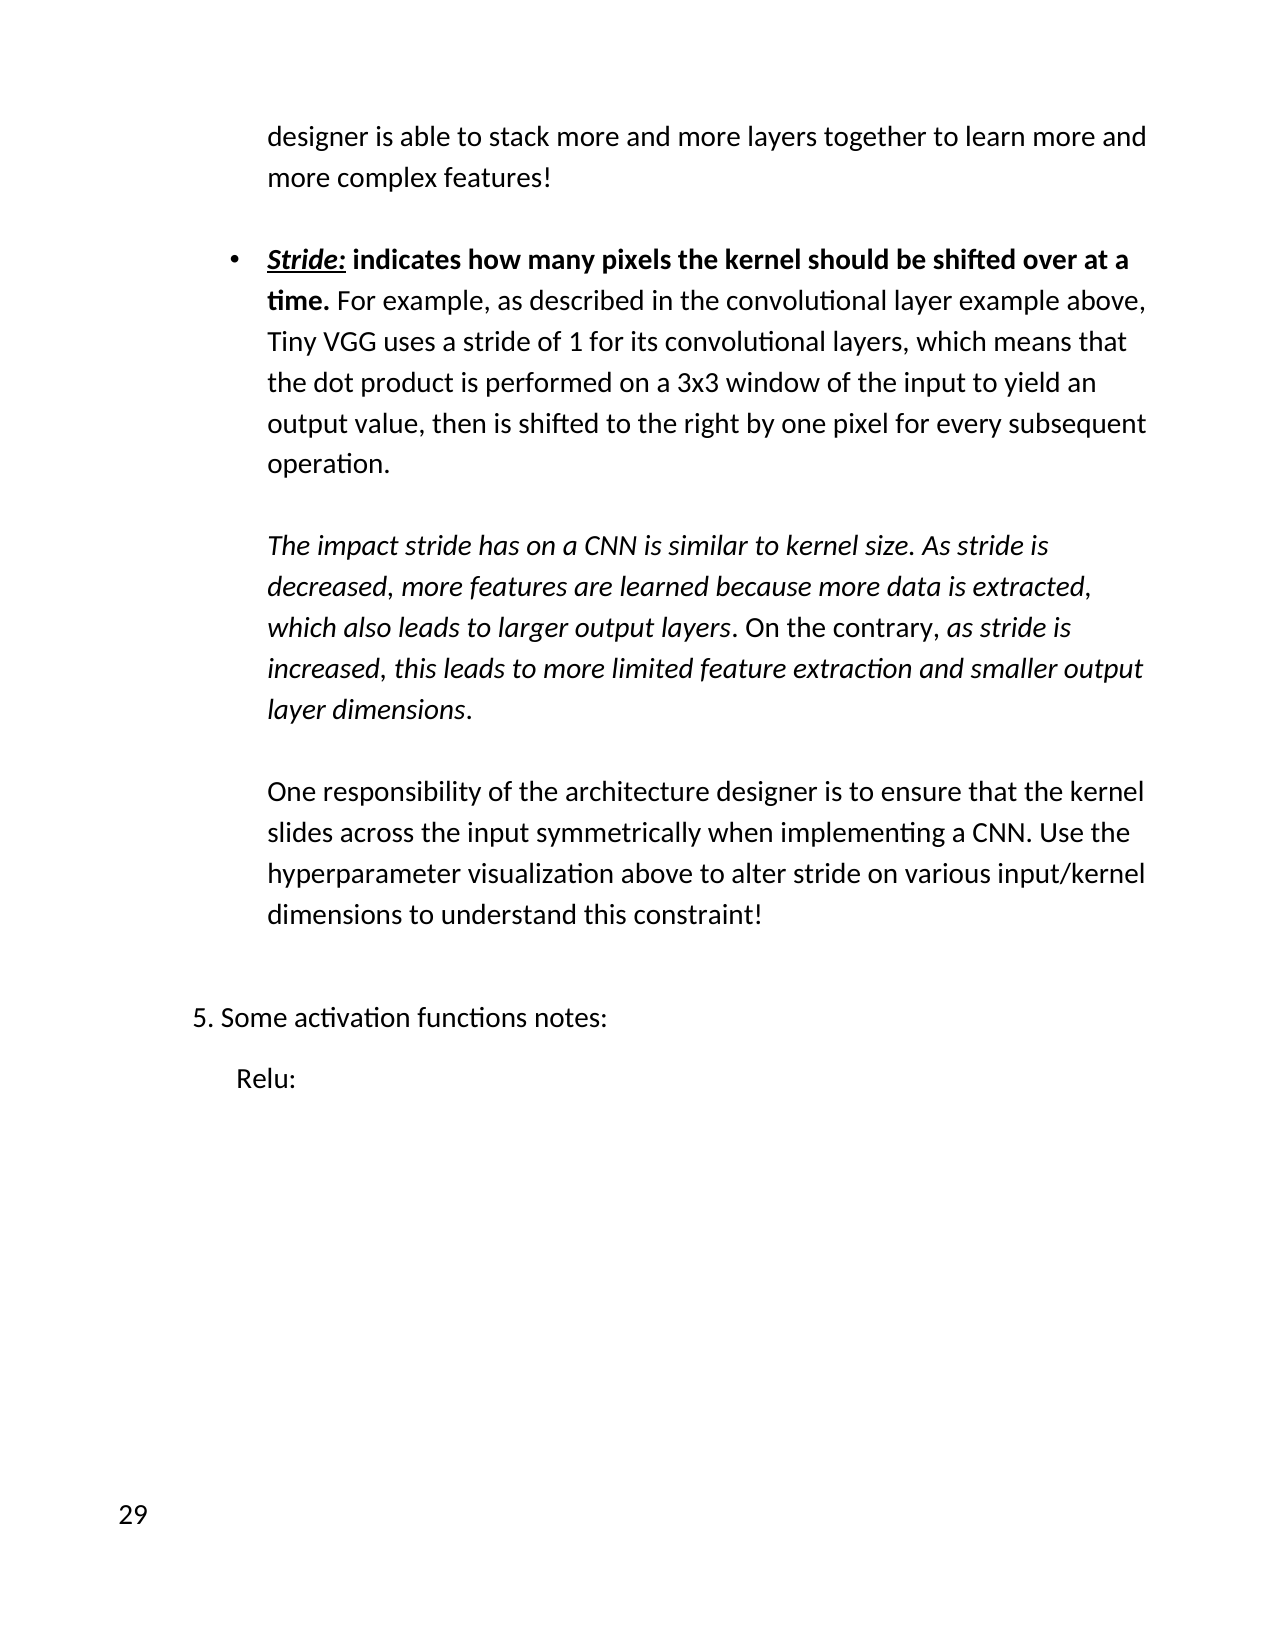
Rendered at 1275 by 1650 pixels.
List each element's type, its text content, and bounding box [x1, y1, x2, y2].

list designer is able to stack more and more layers together to learn more and more complex features! [229, 118, 1157, 195]
list Stride: indicates how many pixels the kernel should be shifted over at a time. For example, as described in the convolutional layer example above, Tiny VGG uses a stride of 1 for its convolutional layers, which means that the dot product is performed on a 3x3 window of the input to yield an output value, then is shifted to the right by one pixel for every subsequent operation. [229, 241, 1157, 481]
text 5. Some activation functions notes: [192, 999, 1157, 1034]
list One responsibility of the architecture designer is to ensure that the kernel slides across the input symmetrically when implementing a CNN. Use the hyperparameter visualization above to alter stride on various input/kernel dimensions to understand this constraint! [229, 773, 1157, 932]
list The impact stride has on a CNN is similar to kernel size. As stride is decreased, more features are learned because more data is extracted, which also leads to larger output layers. On the contrary, as stride is increased, this leads to more limited feature extraction and smaller output layer dimensions. [229, 527, 1157, 727]
text Relu: [118, 1060, 1157, 1096]
